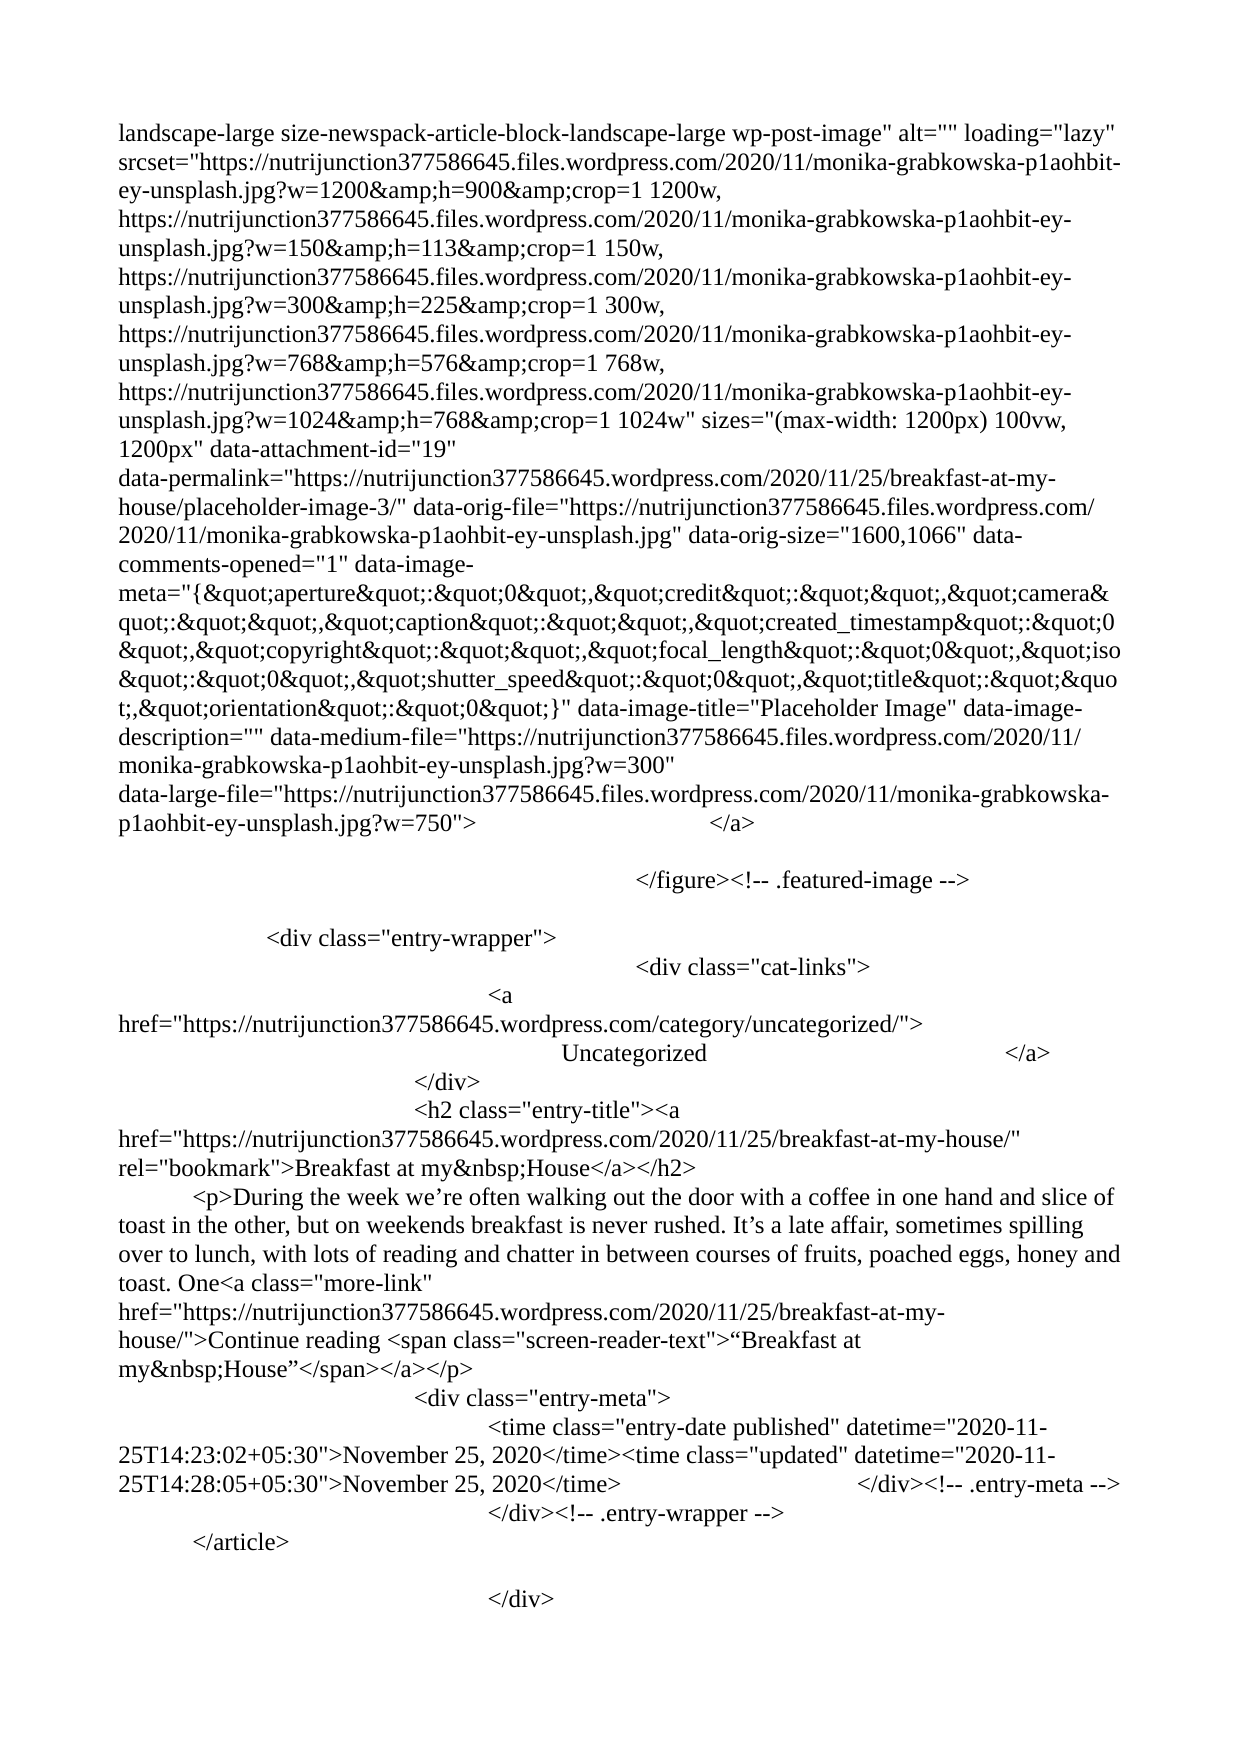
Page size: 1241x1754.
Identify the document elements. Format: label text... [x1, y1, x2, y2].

text <a href="https://nutrijunction377586645.wordpress.com/category/uncategorized/"> [118, 981, 1122, 1038]
text </div> [118, 1584, 1122, 1613]
text </article> [118, 1527, 1122, 1556]
text <div class="cat-links"> [118, 952, 1122, 981]
text <h2 class="entry-title"><a href="https://nutrijunction377586645.wordpress.com/2020/11/25/breakfast-at-my-house/" rel="bookmark">Breakfast at my&nbsp;House</a></h2> <p>During the week we’re often walking out the door with a coffee in one hand and slice of toast in the other, but on weekends breakfast is never rushed. It’s a late affair, sometimes spilling over to lunch, with lots of reading and chatter in between courses of fruits, poached eggs, honey and toast. One<a class="more-link" href="https://nutrijunction377586645.wordpress.com/2020/11/25/breakfast-at-my-house/">Continue reading <span class="screen-reader-text">“Breakfast at my&nbsp;House”</span></a></p> [118, 1096, 1122, 1383]
text <time class="entry-date published" datetime="2020-11-25T14:23:02+05:30">November 25, 2020</time><time class="updated" datetime="2020-11-25T14:28:05+05:30">November 25, 2020</time> </div><!-- .entry-meta --> [118, 1412, 1122, 1498]
text Uncategorized </a> [118, 1038, 1122, 1067]
text landscape-large size-newspack-article-block-landscape-large wp-post-image" alt="" loading="lazy" srcset="https://nutrijunction377586645.files.wordpress.com/2020/11/monika-grabkowska-p1aohbit-ey-unsplash.jpg?w=1200&amp;h=900&amp;crop=1 1200w, https://nutrijunction377586645.files.wordpress.com/2020/11/monika-grabkowska-p1aohbit-ey-unsplash.jpg?w=150&amp;h=113&amp;crop=1 150w, https://nutrijunction377586645.files.wordpress.com/2020/11/monika-grabkowska-p1aohbit-ey-unsplash.jpg?w=300&amp;h=225&amp;crop=1 300w, https://nutrijunction377586645.files.wordpress.com/2020/11/monika-grabkowska-p1aohbit-ey-unsplash.jpg?w=768&amp;h=576&amp;crop=1 768w, https://nutrijunction377586645.files.wordpress.com/2020/11/monika-grabkowska-p1aohbit-ey-unsplash.jpg?w=1024&amp;h=768&amp;crop=1 1024w" sizes="(max-width: 1200px) 100vw, 1200px" data-attachment-id="19" data-permalink="https://nutrijunction377586645.wordpress.com/2020/11/25/breakfast-at-my-house/placeholder-image-3/" data-orig-file="https://nutrijunction377586645.files.wordpress.com/2020/11/monika-grabkowska-p1aohbit-ey-unsplash.jpg" data-orig-size="1600,1066" data-comments-opened="1" data-image-meta="{&quot;aperture&quot;:&quot;0&quot;,&quot;credit&quot;:&quot;&quot;,&quot;camera&quot;:&quot;&quot;,&quot;caption&quot;:&quot;&quot;,&quot;created_timestamp&quot;:&quot;0&quot;,&quot;copyright&quot;:&quot;&quot;,&quot;focal_length&quot;:&quot;0&quot;,&quot;iso&quot;:&quot;0&quot;,&quot;shutter_speed&quot;:&quot;0&quot;,&quot;title&quot;:&quot;&quot;,&quot;orientation&quot;:&quot;0&quot;}" data-image-title="Placeholder Image" data-image-description="" data-medium-file="https://nutrijunction377586645.files.wordpress.com/2020/11/monika-grabkowska-p1aohbit-ey-unsplash.jpg?w=300" data-large-file="https://nutrijunction377586645.files.wordpress.com/2020/11/monika-grabkowska-p1aohbit-ey-unsplash.jpg?w=750"> </a> [118, 118, 1122, 837]
text <div class="entry-wrapper"> [118, 923, 1122, 952]
text </div><!-- .entry-wrapper --> [118, 1498, 1122, 1527]
text <div class="entry-meta"> [118, 1383, 1122, 1412]
text </div> [118, 1067, 1122, 1096]
text </figure><!-- .featured-image --> [118, 866, 1122, 894]
